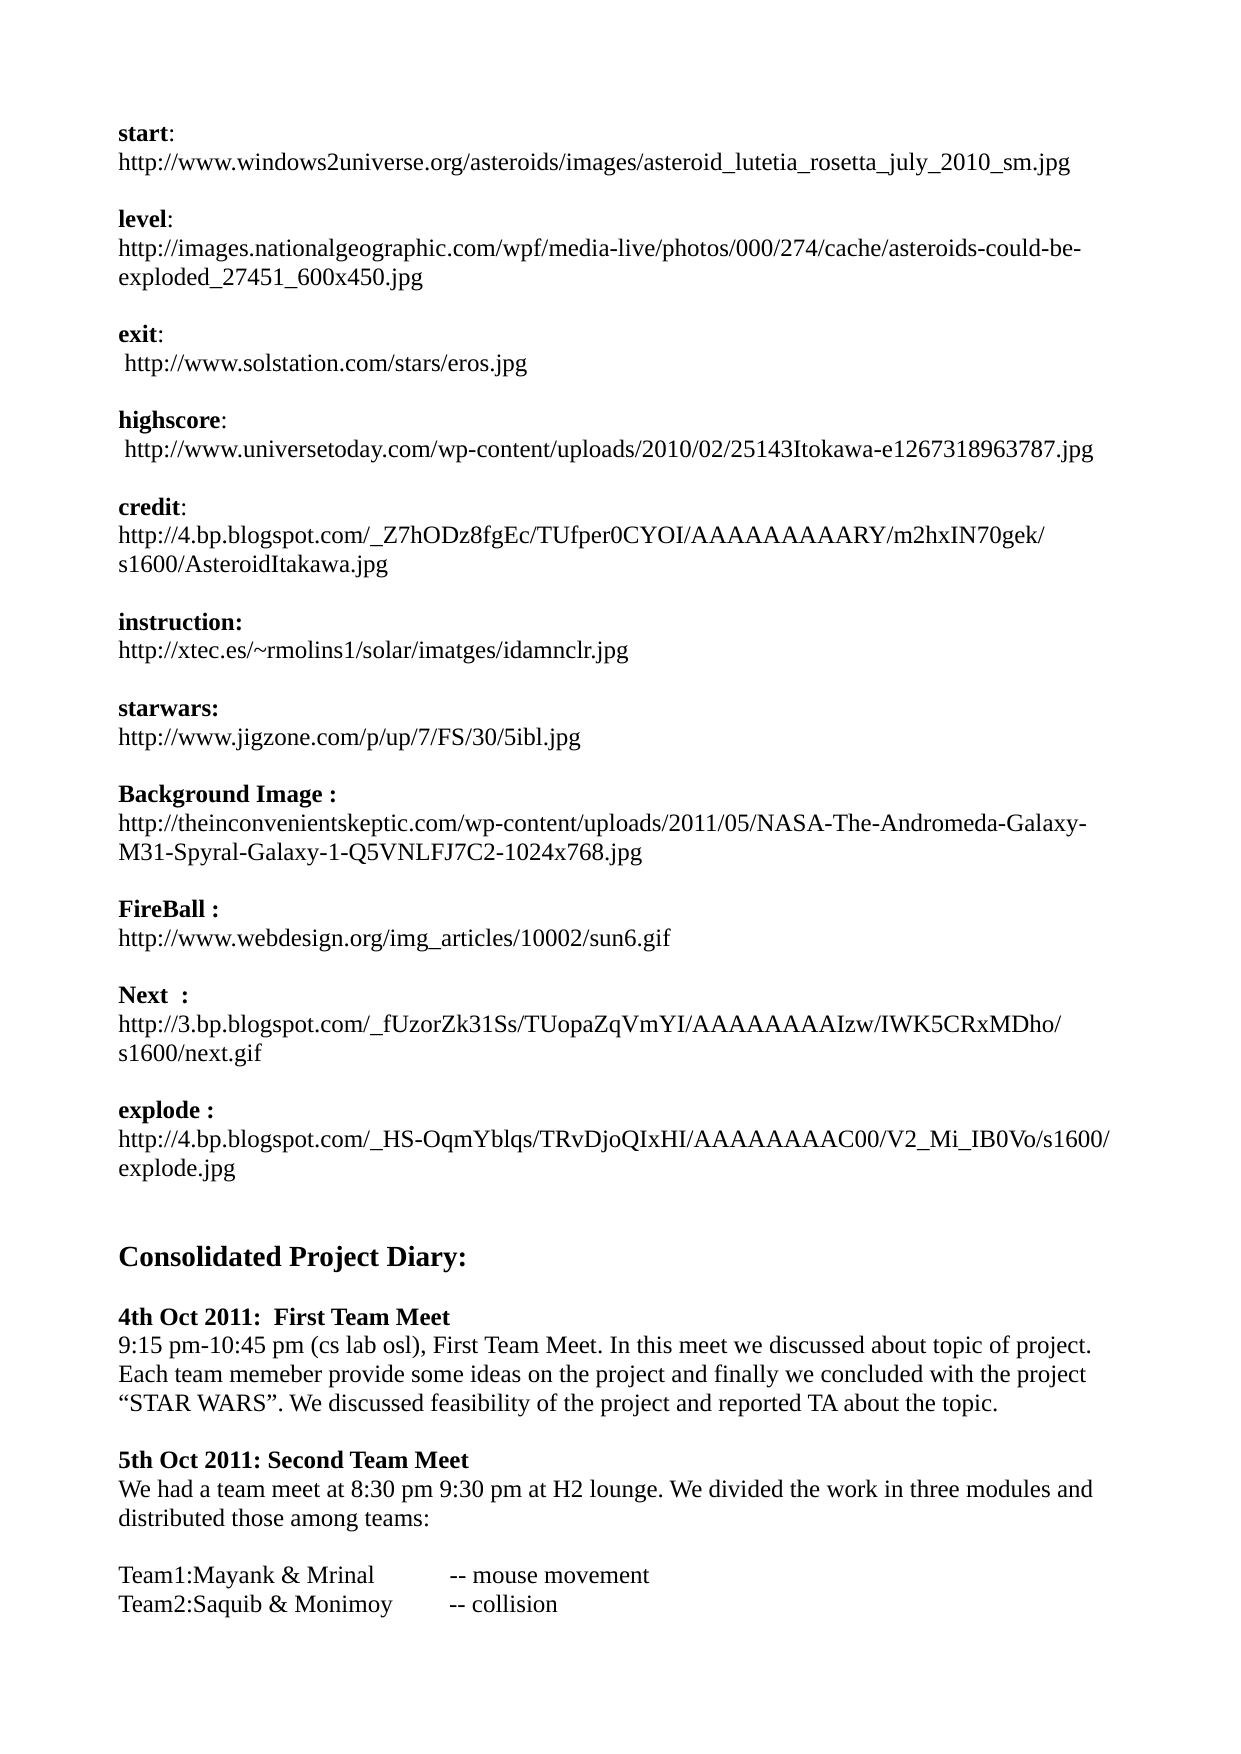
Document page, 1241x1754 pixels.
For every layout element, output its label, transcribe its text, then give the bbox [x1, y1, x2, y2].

text exit: [118, 319, 1122, 348]
text 4th Oct 2011: First Team Meet [118, 1302, 1122, 1330]
text Next : http://3.bp.blogspot.com/_fUzorZk31Ss/TUopaZqVmYI/AAAAAAAAIzw/IWK5CRxMDho/s1600/next.gif [118, 981, 1122, 1067]
text http://theinconvenientskeptic.com/wp-content/uploads/2011/05/NASA-The-Andromeda-Galaxy-M31-Spyral-Galaxy-1-Q5VNLFJ7C2-1024x768.jpg [118, 808, 1122, 866]
text Background Image : [118, 779, 1122, 808]
text http://4.bp.blogspot.com/_HS-OqmYblqs/TRvDjoQIxHI/AAAAAAAAC00/V2_Mi_IB0Vo/s1600/explode.jpg [118, 1124, 1122, 1182]
text explode : [118, 1096, 1122, 1124]
text instruction: [118, 607, 1122, 636]
text Team2:Saquib & Monimoy -- collision [118, 1589, 1122, 1618]
text Consolidated Project Diary: [118, 1239, 1122, 1273]
text start: http://www.windows2universe.org/asteroids/images/asteroid_lutetia_rosetta_july_2010_sm.jpg [118, 118, 1122, 176]
text credit: http://4.bp.blogspot.com/_Z7hODz8fgEc/TUfper0CYOI/AAAAAAAAARY/m2hxIN70gek/s1600/AsteroidItakawa.jpg [118, 492, 1122, 578]
text 9:15 pm-10:45 pm (cs lab osl), First Team Meet. In this meet we discussed about topic of project. Each team memeber provide some ideas on the project and finally we concluded with the project “STAR WARS”. We discussed feasibility of the project and reported TA about the topic. [118, 1330, 1122, 1417]
text http://www.universetoday.com/wp-content/uploads/2010/02/25143Itokawa-e1267318963787.jpg [118, 434, 1122, 463]
text http://xtec.es/~rmolins1/solar/imatges/idamnclr.jpg [118, 636, 1122, 664]
text We had a team meet at 8:30 pm 9:30 pm at H2 lounge. We divided the work in three modules and distributed those among teams: [118, 1474, 1122, 1532]
text http://www.jigzone.com/p/up/7/FS/30/5ibl.jpg [118, 722, 1122, 751]
text http://www.webdesign.org/img_articles/10002/sun6.gif [118, 923, 1122, 952]
text Team1:Mayank & Mrinal -- mouse movement [118, 1560, 1122, 1589]
text FireBall : [118, 894, 1122, 923]
text starwars: [118, 693, 1122, 722]
text http://images.nationalgeographic.com/wpf/media-live/photos/000/274/cache/asteroids-could-be-exploded_27451_600x450.jpg [118, 233, 1122, 291]
text http://www.solstation.com/stars/eros.jpg [118, 348, 1122, 377]
text highscore: [118, 406, 1122, 434]
text 5th Oct 2011: Second Team Meet [118, 1445, 1122, 1474]
text level: [118, 204, 1122, 233]
